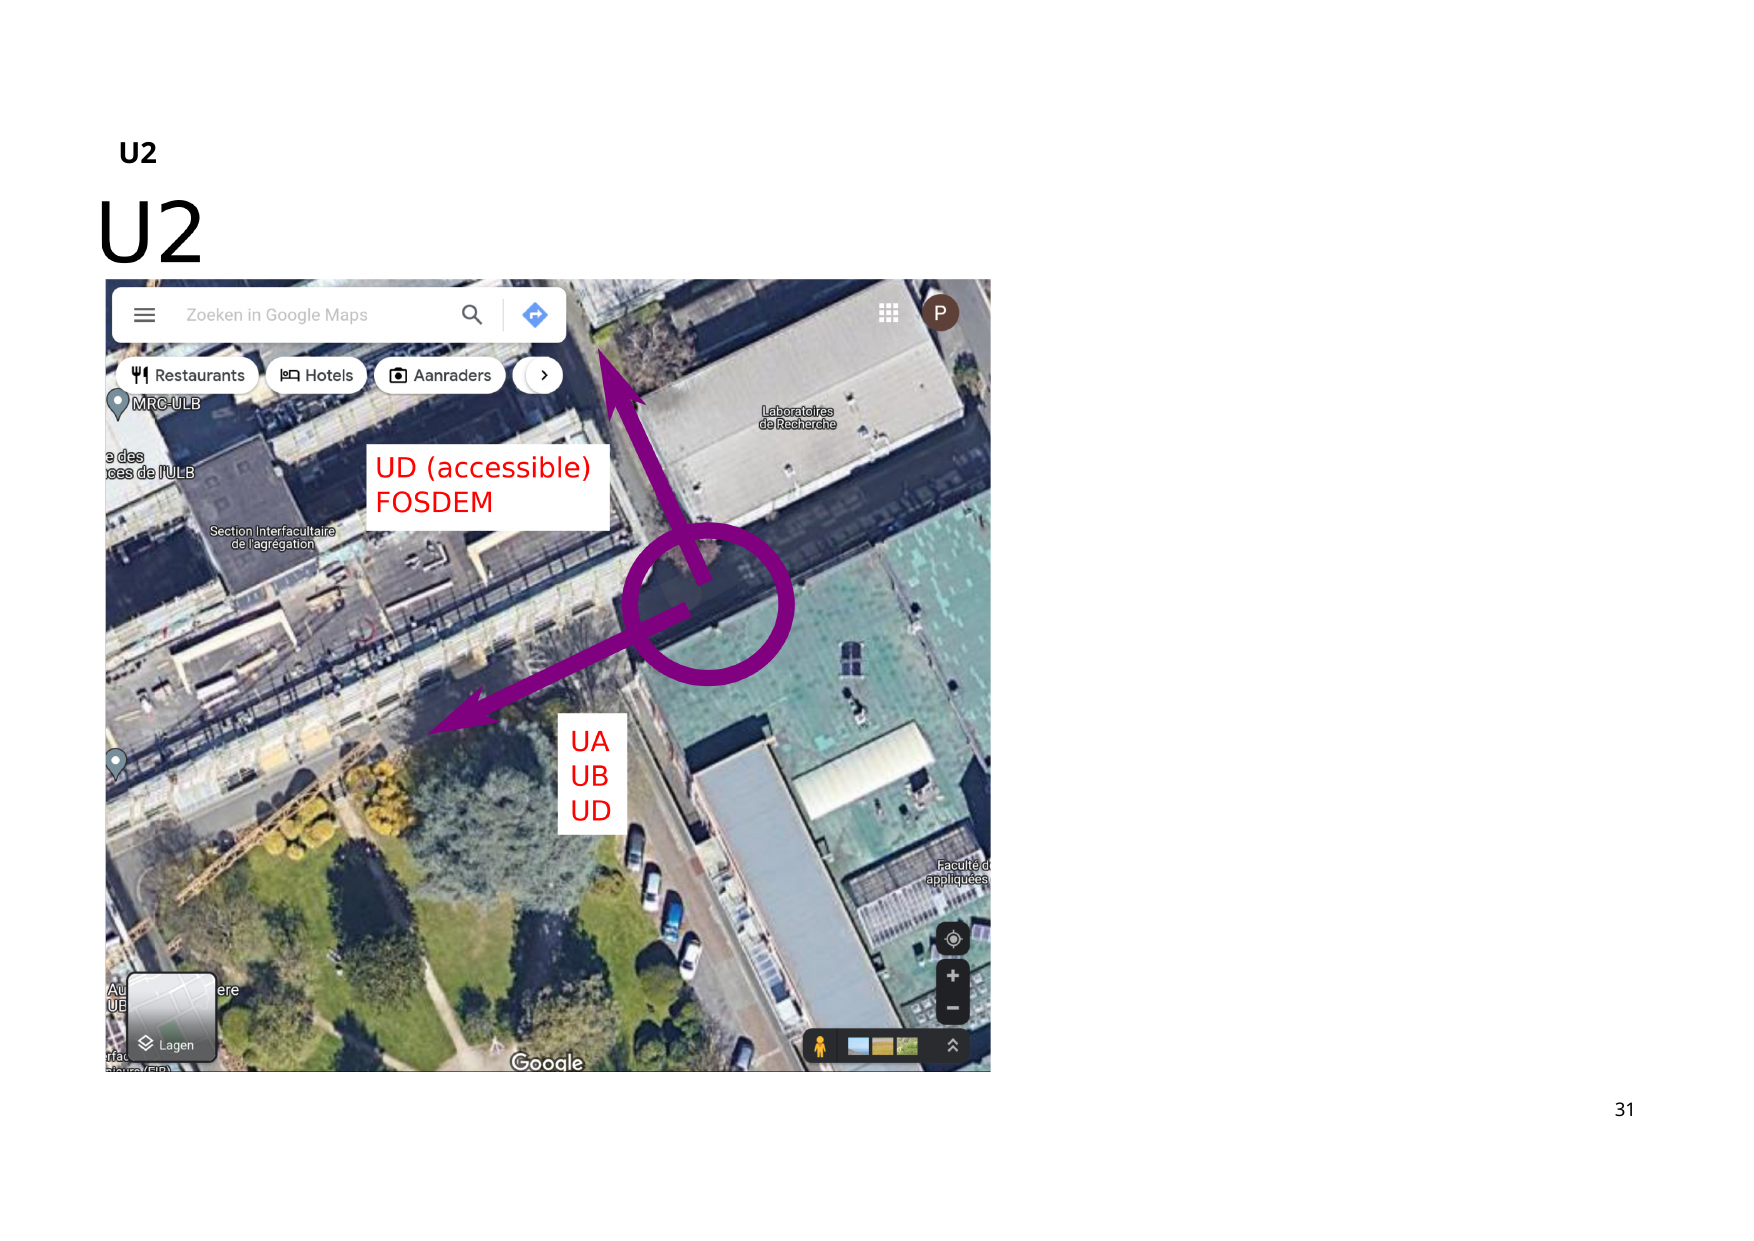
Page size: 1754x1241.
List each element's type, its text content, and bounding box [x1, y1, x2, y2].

picture [101, 200, 991, 1072]
subtitle U2 [118, 133, 1636, 172]
